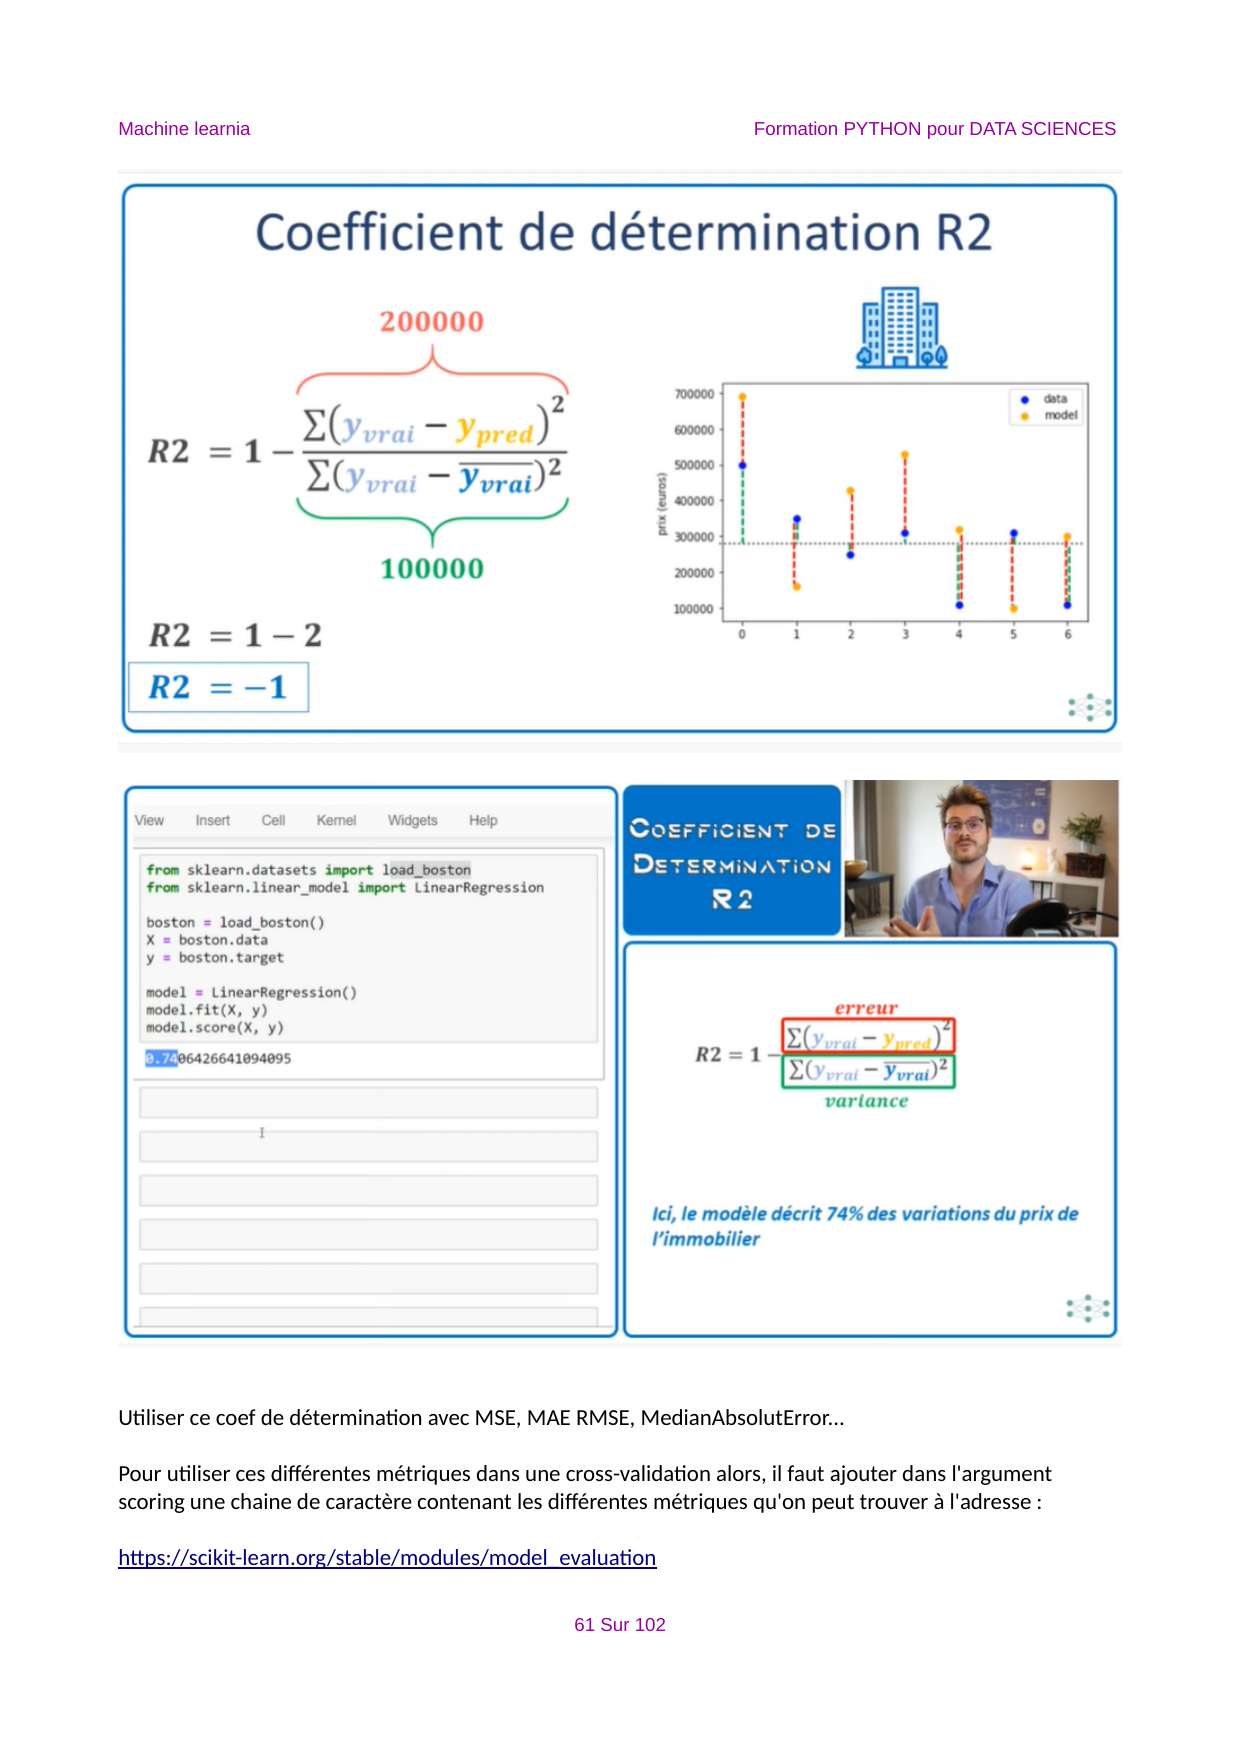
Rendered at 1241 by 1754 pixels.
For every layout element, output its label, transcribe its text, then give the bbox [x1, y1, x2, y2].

text https://scikit-learn.org/stable/modules/model_evaluation [118, 1543, 1122, 1571]
text Pour utiliser ces différentes métriques dans une cross-validation alors, il faut ajouter dans l'argument scoring une chaine de caractère contenant les différentes métriques qu'on peut trouver à l'adresse : [118, 1459, 1122, 1515]
picture [118, 780, 1122, 1347]
text Utiliser ce coef de détermination avec MSE, MAE RMSE, MedianAbsolutError... [118, 1403, 1122, 1431]
picture [118, 169, 1122, 753]
